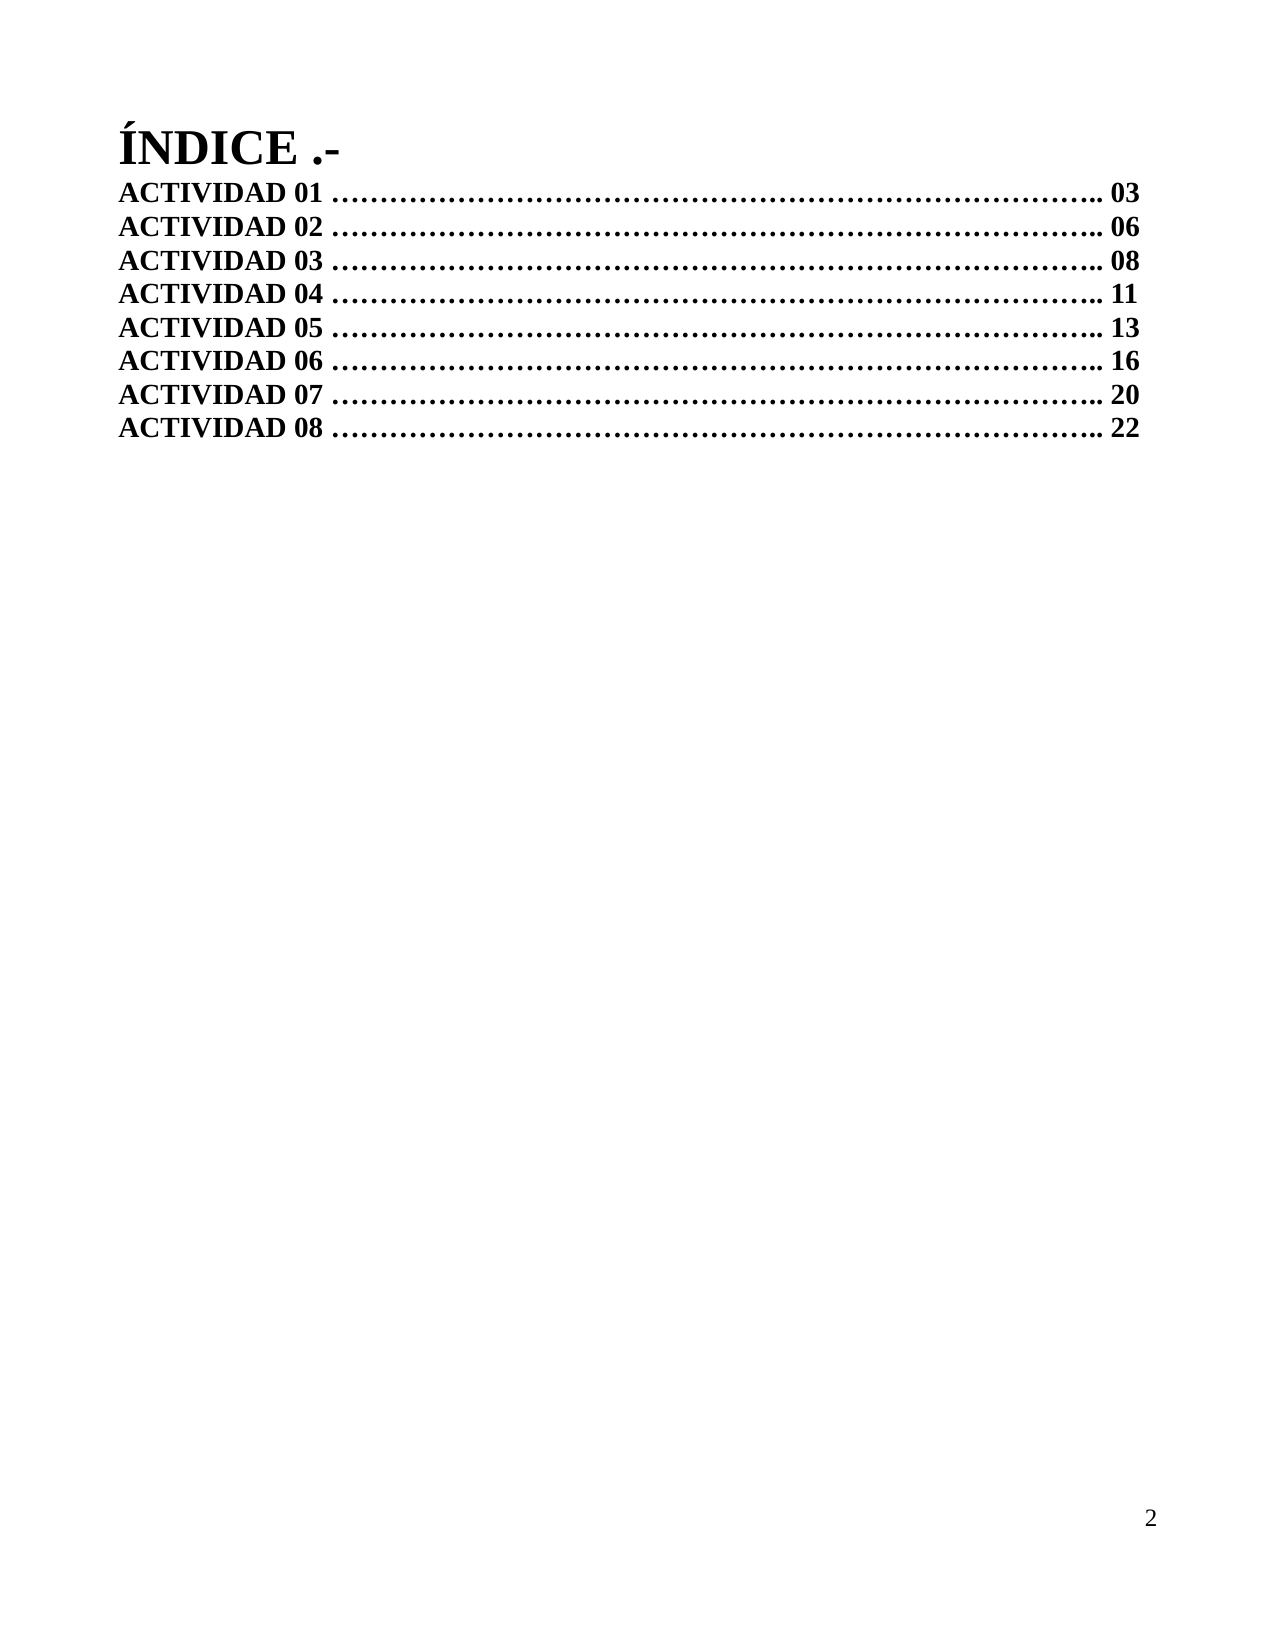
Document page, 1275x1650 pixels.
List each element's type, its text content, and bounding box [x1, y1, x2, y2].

text ACTIVIDAD 08 …………………………………………………………………….. 22 [118, 410, 1157, 444]
text ACTIVIDAD 03 …………………………………………………………………….. 08 [118, 243, 1157, 276]
text ACTIVIDAD 05 …………………………………………………………………….. 13 [118, 310, 1157, 343]
text ACTIVIDAD 01 …………………………………………………………………….. 03 [118, 176, 1157, 209]
text ÍNDICE .- [118, 118, 1157, 176]
text ACTIVIDAD 02 …………………………………………………………………….. 06 [118, 209, 1157, 243]
text ACTIVIDAD 06 …………………………………………………………………….. 16 [118, 343, 1157, 377]
text ACTIVIDAD 04 …………………………………………………………………….. 11 [118, 276, 1157, 310]
text ACTIVIDAD 07 …………………………………………………………………….. 20 [118, 377, 1157, 410]
